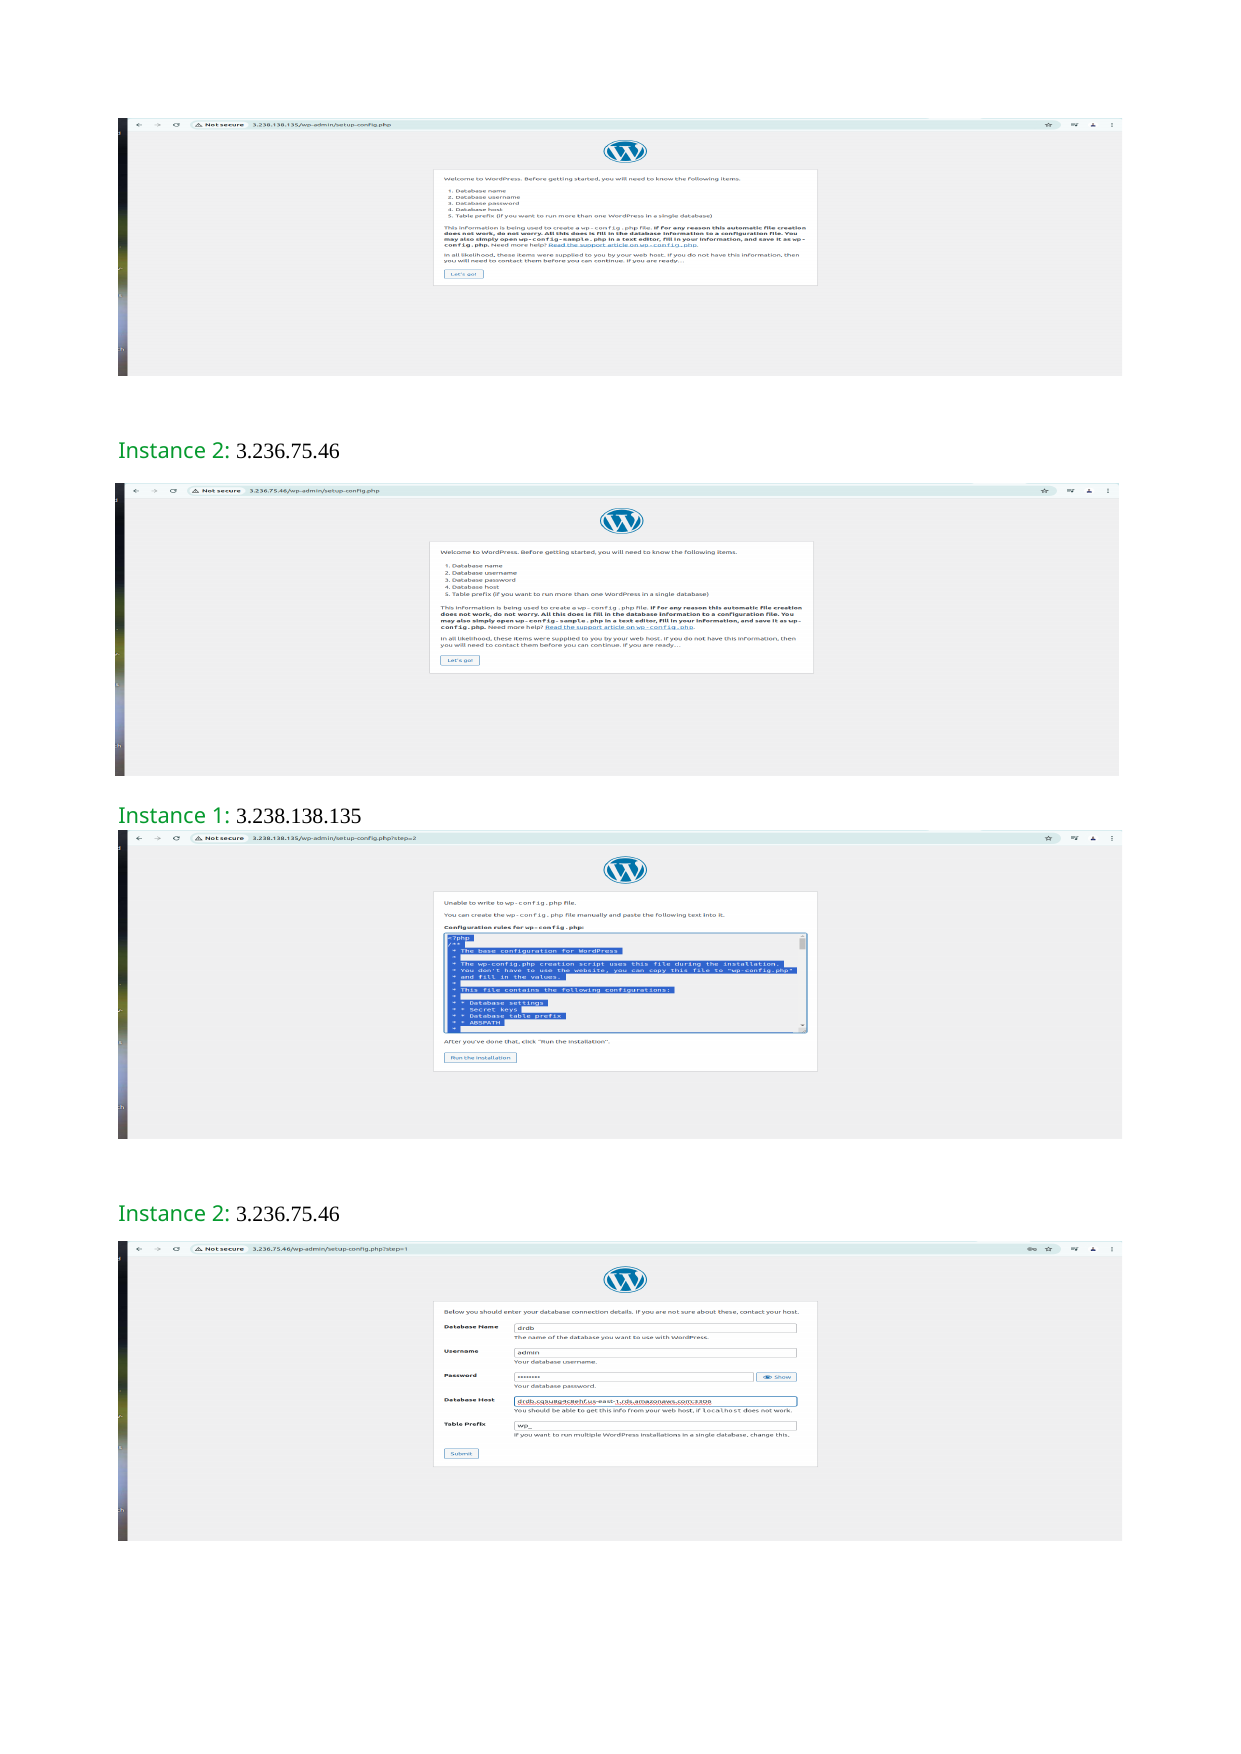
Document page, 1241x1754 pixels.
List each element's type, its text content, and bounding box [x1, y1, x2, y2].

picture [118, 830, 1123, 1139]
picture [115, 483, 1119, 776]
text Instance 2: 3.236.75.46 [118, 1198, 1122, 1228]
picture [118, 118, 1123, 376]
text Instance 2: 3.236.75.46 [118, 376, 1122, 464]
picture [118, 1241, 1123, 1541]
text Instance 1: 3.238.138.135 [118, 800, 1122, 830]
